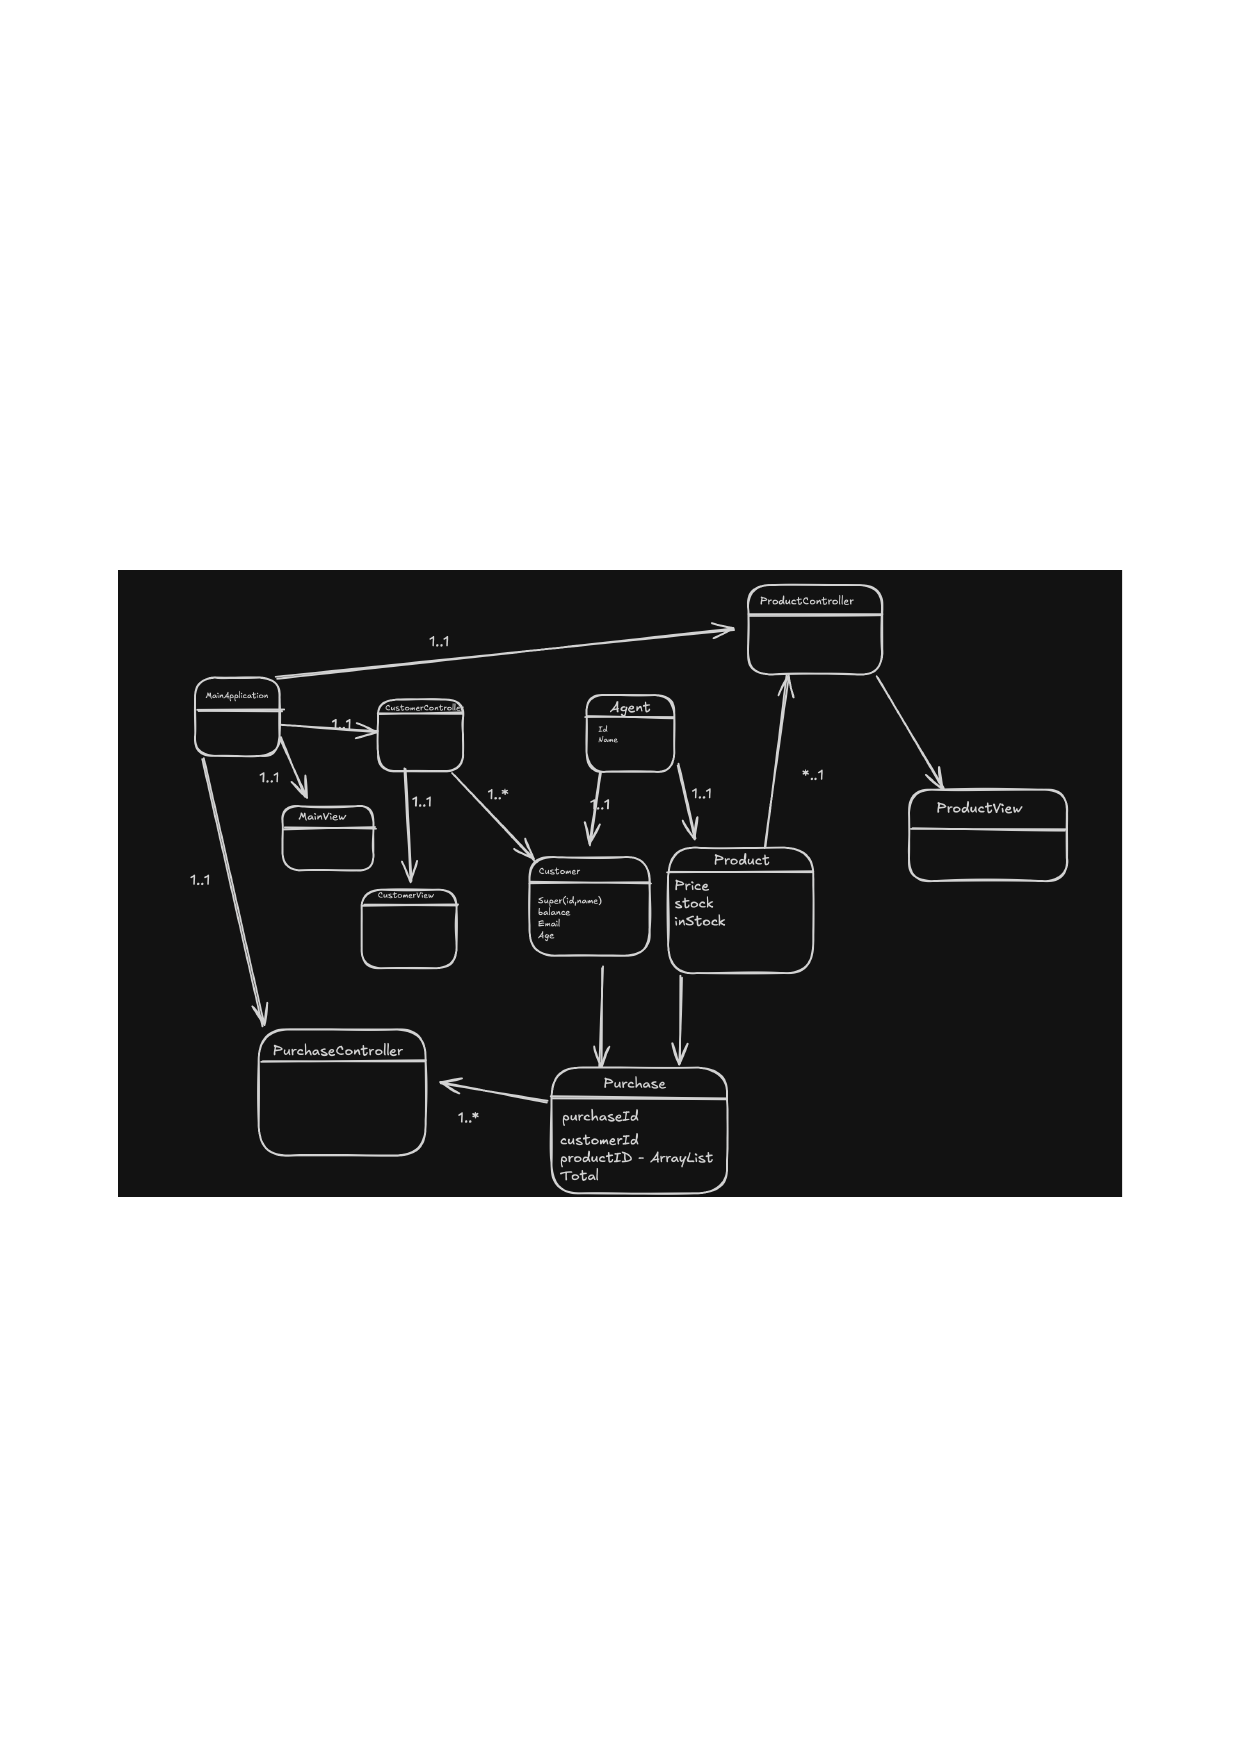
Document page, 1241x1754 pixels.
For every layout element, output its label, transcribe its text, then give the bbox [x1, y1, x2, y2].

picture [118, 570, 1123, 1197]
text I had already been somewhat implementing it since stage one so I didn’t have as much to work on, I had the models of customer,product agent and purchase,the abstract parent controller of base controller which defined the main functionality of each controller (However i did have to make an exception to this in the future for my purchase controller). [118, 118, 1122, 356]
text As seen in the above UML diagram, the project has undergone a significant amount of complexity in terms of introducing both products and purchases. Each Purchase contains a customer object/id (In my implementation I have it as a customer and product object but with a full blown relational database like SQLite I would purely use ids). [118, 1280, 1122, 1518]
text Finally for my views although not exactly like how was shown in the coffee example, I defined the Vboxes as return values within the [118, 388, 1122, 473]
text What could I have done better? [118, 1549, 1122, 1583]
text UML Diagram [118, 504, 1122, 539]
